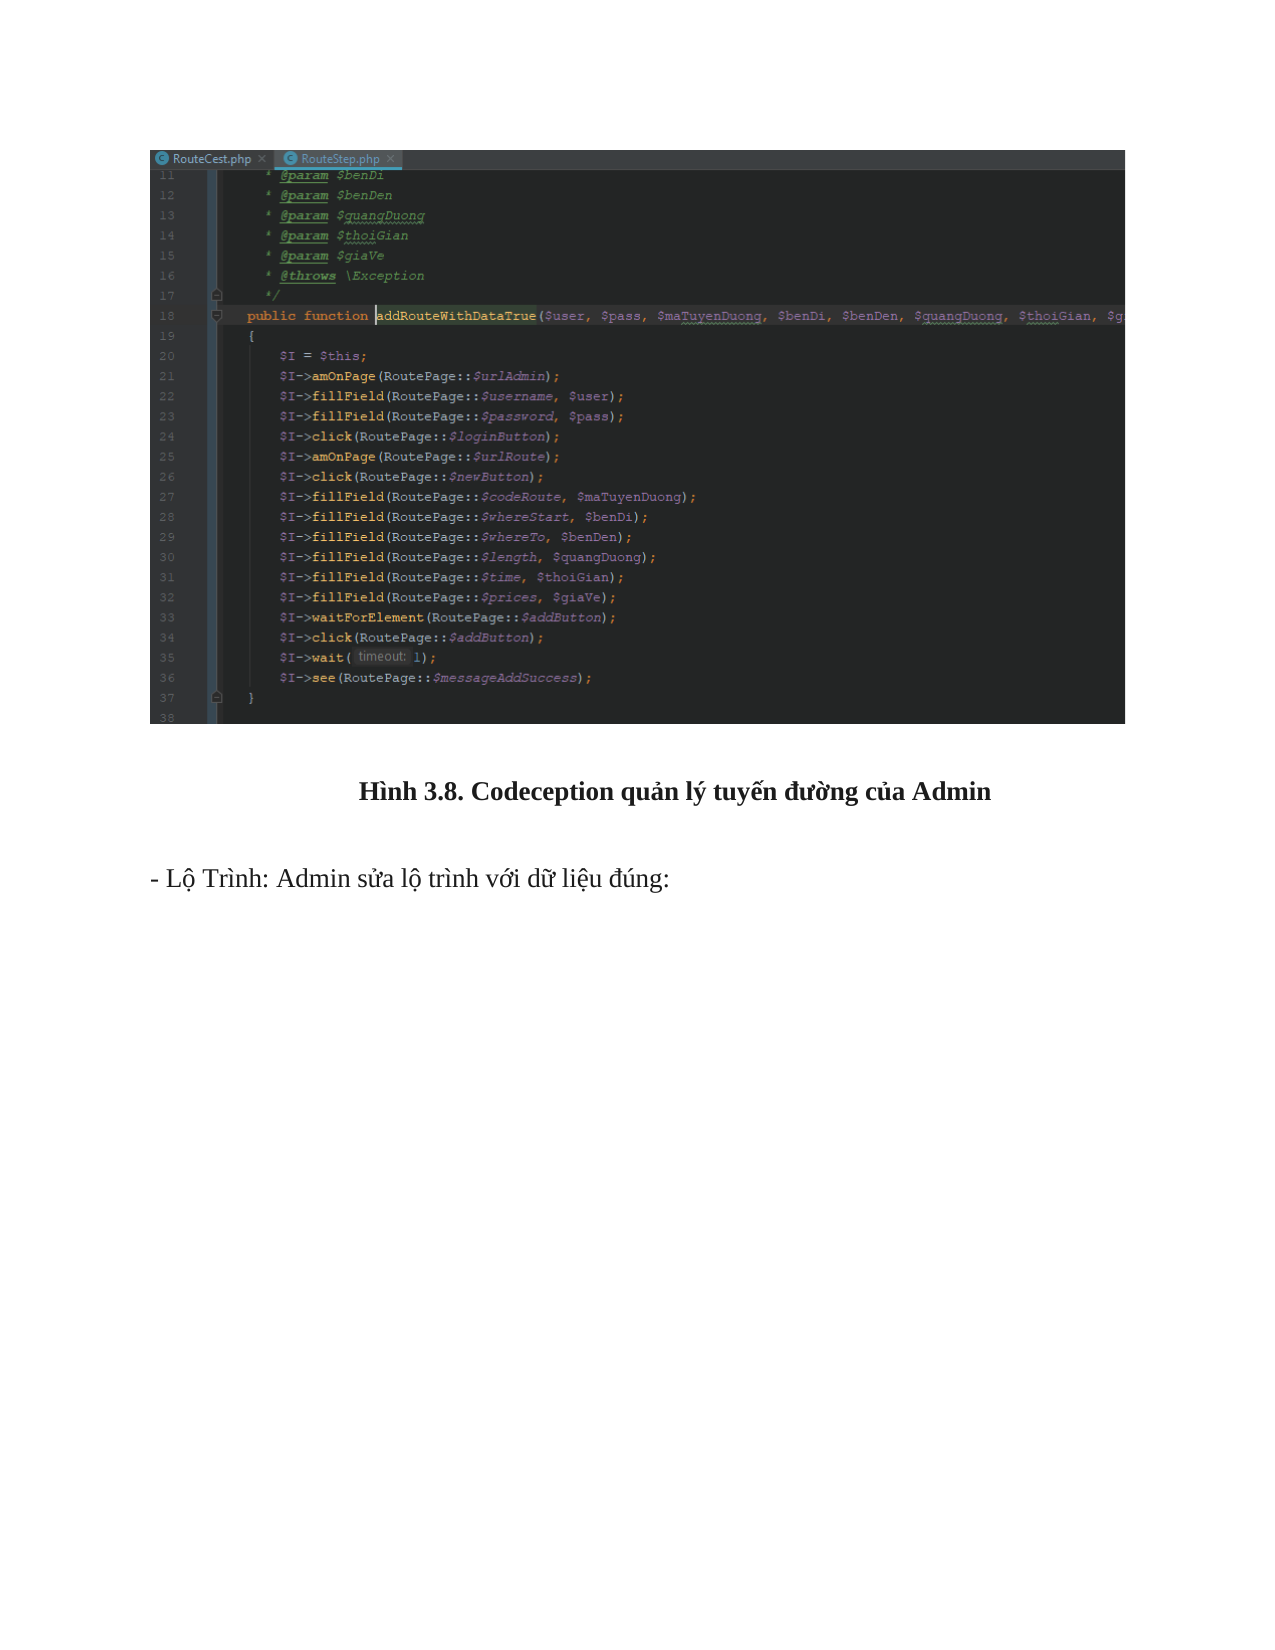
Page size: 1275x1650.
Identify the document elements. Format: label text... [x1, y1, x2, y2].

text - Lộ Trình: Admin sửa lộ trình với dữ liệu đúng: [150, 862, 1125, 893]
text Hình 3.8. Codeception quản lý tuyến đường của Admin [150, 775, 1125, 806]
